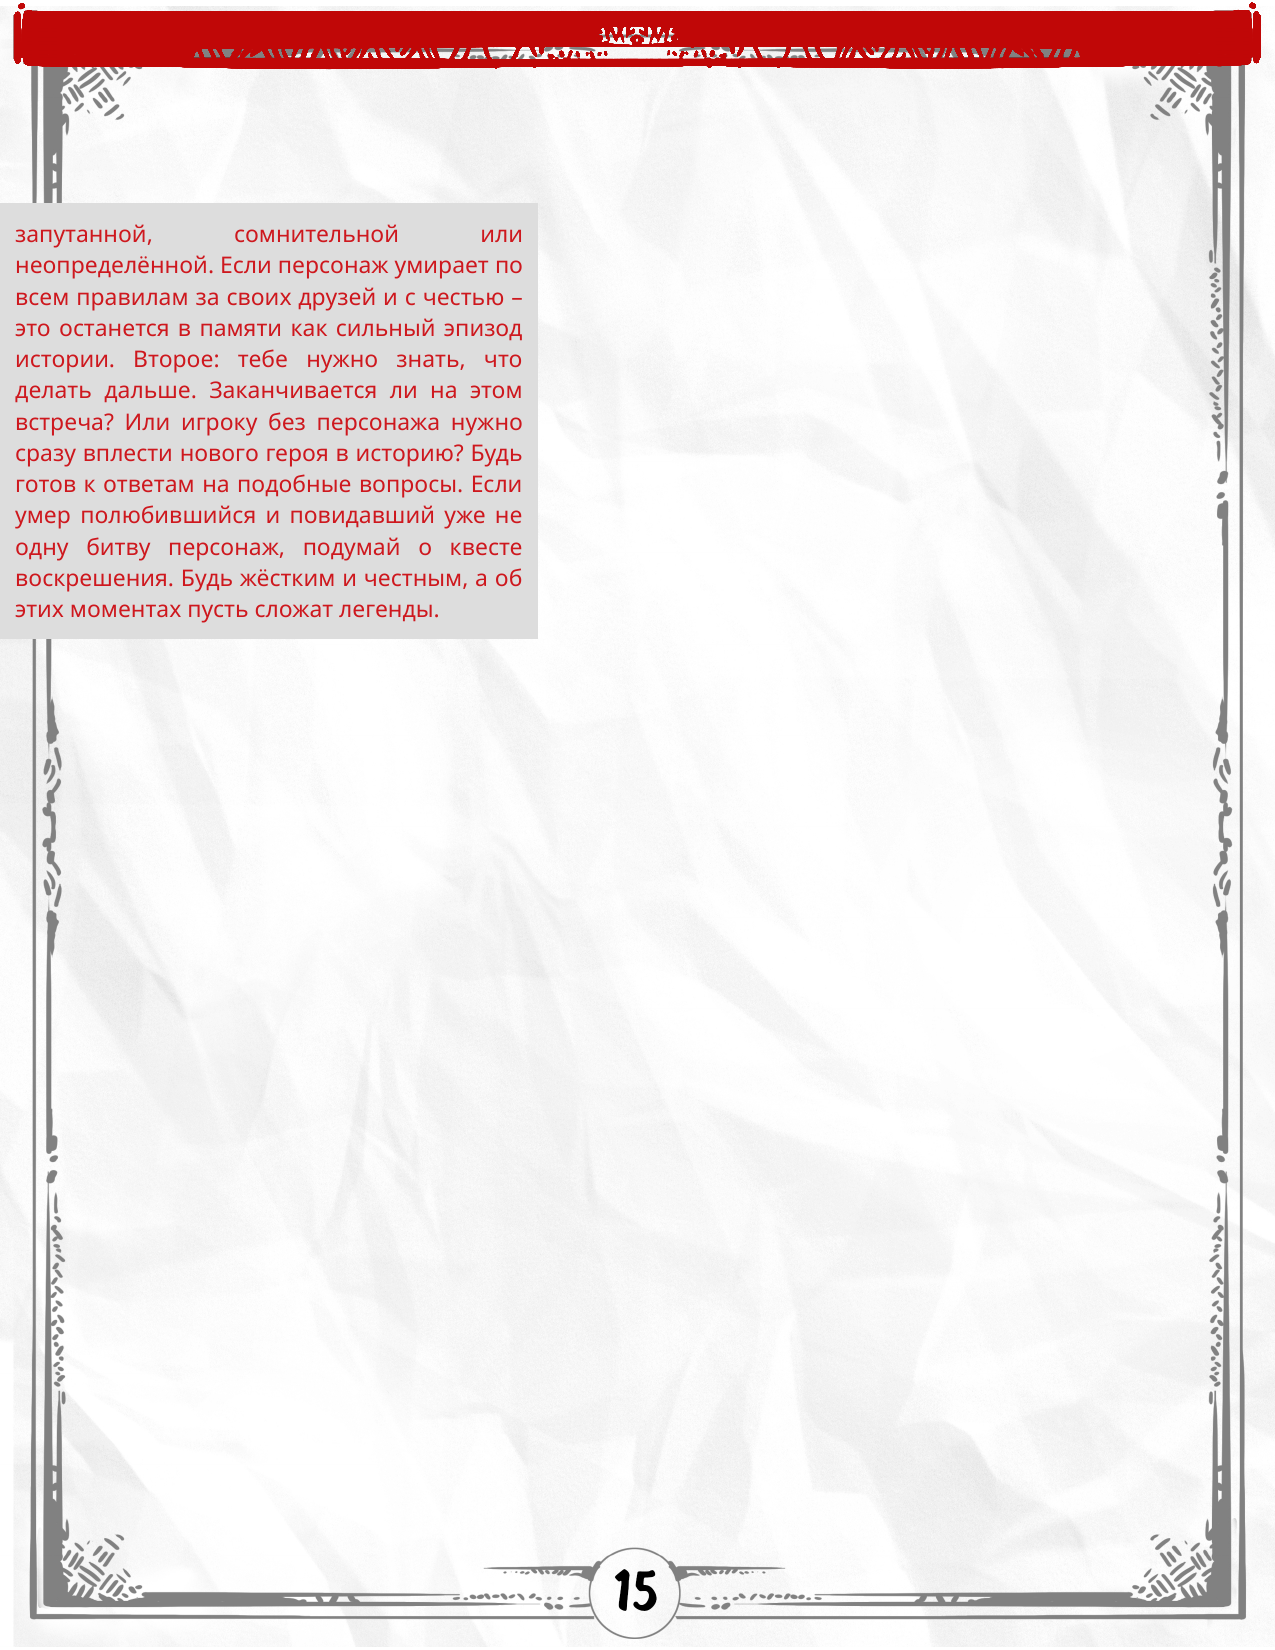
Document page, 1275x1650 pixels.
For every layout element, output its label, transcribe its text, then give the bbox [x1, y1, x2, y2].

picture [0, 0, 1275, 1647]
text запутанной, сомнительной или неопределённой. Если персонаж умирает по всем правилам за своих друзей и с честью – это останется в памяти как сильный эпизод истории. Второе: тебе нужно знать, что делать дальше. Заканчивается ли на этом встреча? Или игроку без персонажа нужно сразу вплести нового героя в историю? Будь готов к ответам на подобные вопросы. Если умер полюбившийся и повидавший уже не одну битву персонаж, подумай о квесте воскрешения. Будь жёстким и честным, а об этих моментах пусть сложат легенды. [0, 203, 538, 639]
